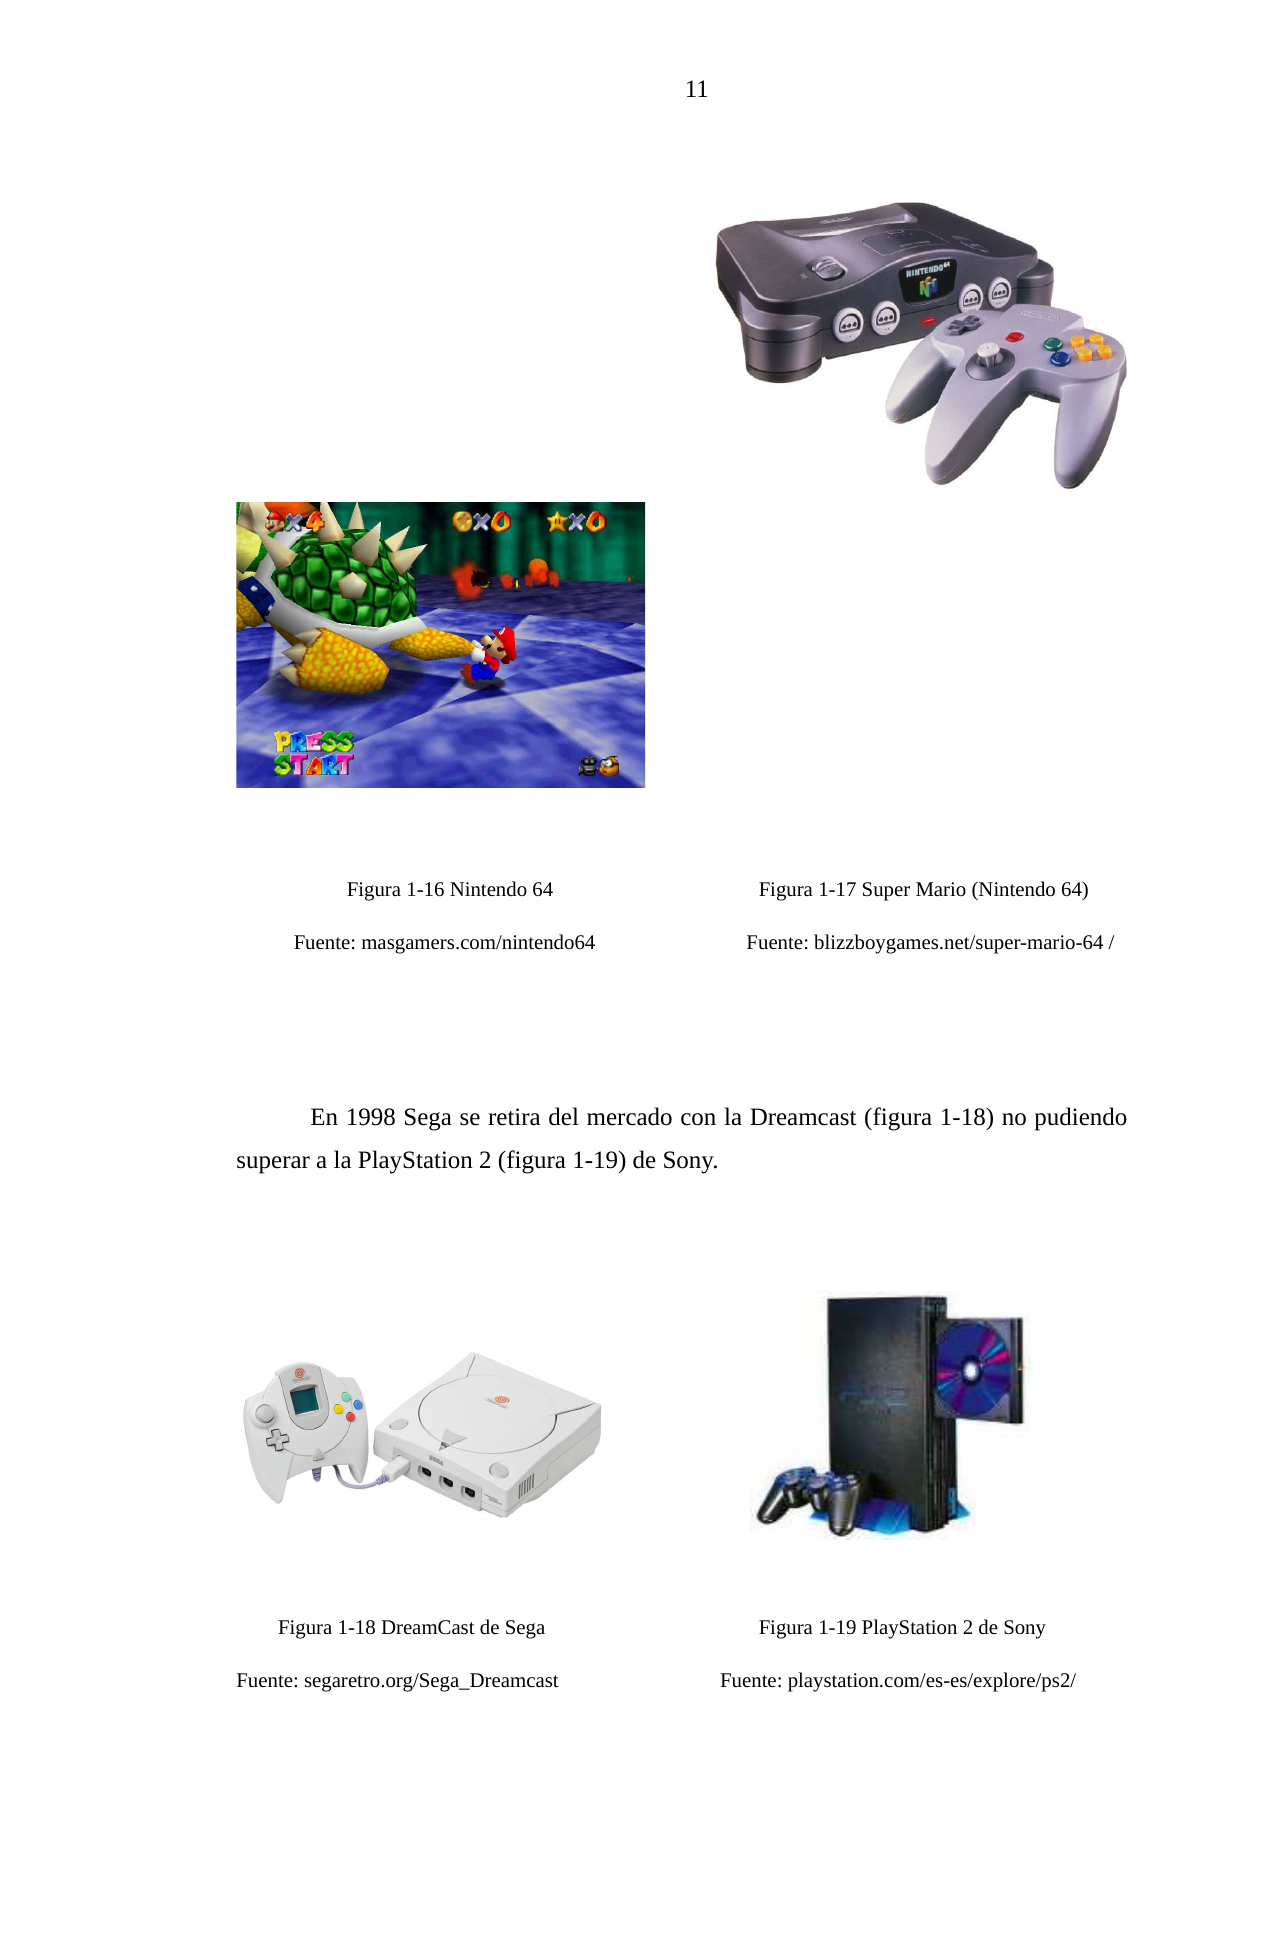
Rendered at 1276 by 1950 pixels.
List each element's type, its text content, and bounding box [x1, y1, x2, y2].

text Figura 1-18 DreamCast de Sega Figura 1-19 PlayStation 2 de Sony [236, 1615, 1128, 1639]
text Fuente: masgamers.com/nintendo64 Fuente: blizzboygames.net/super-mario-64 / [236, 930, 1128, 954]
text Figura 1-16 Nintendo 64 Figura 1-17 Super Mario (Nintendo 64) [236, 877, 1128, 901]
text En 1998 Sega se retira del mercado con la Dreamcast (figura 1-18) no pudiendo superar a la PlayStation 2 (figura 1-19) de Sony. [236, 1102, 1128, 1174]
text Fuente: segaretro.org/Sega_Dreamcast Fuente: playstation.com/es-es/explore/ps2/ [236, 1667, 1128, 1692]
